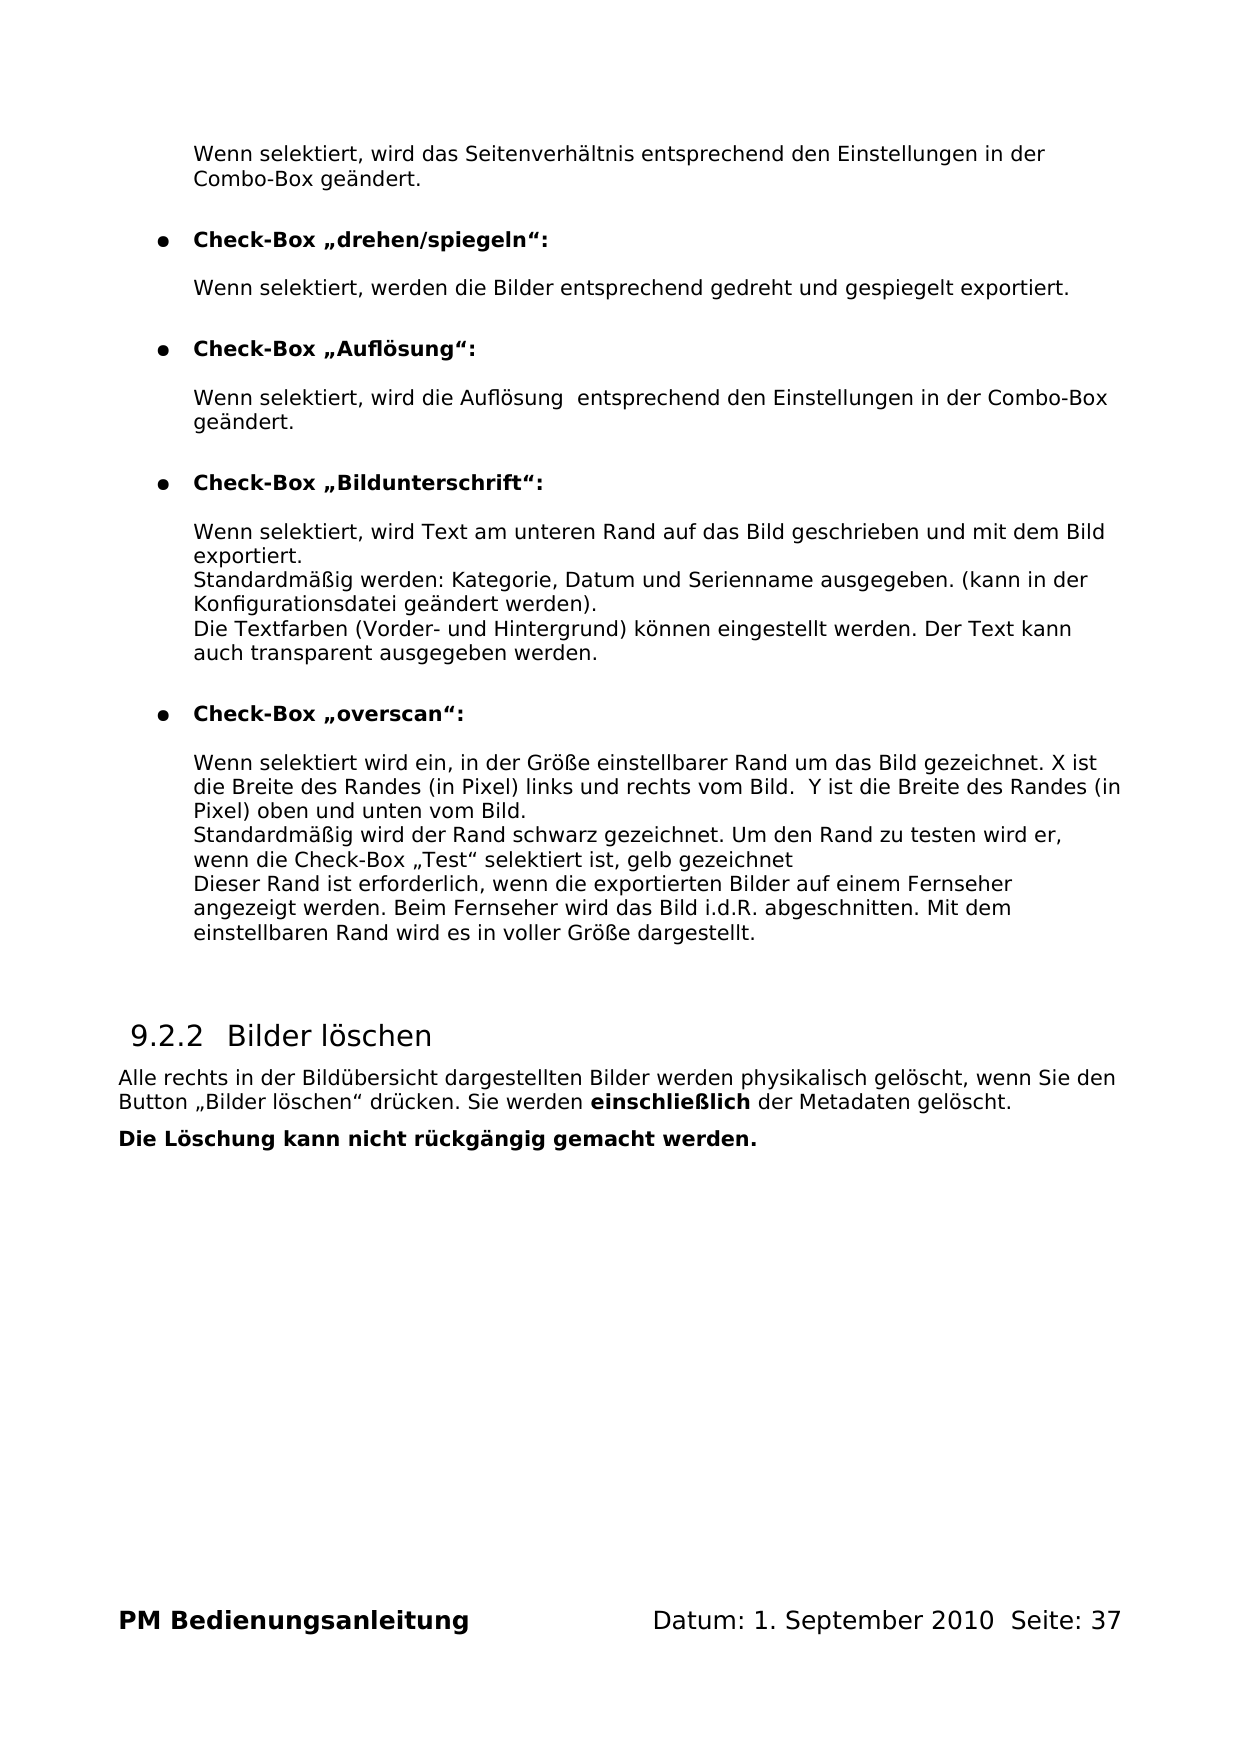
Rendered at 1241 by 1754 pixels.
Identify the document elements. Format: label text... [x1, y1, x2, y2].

list Wenn selektiert, wird das Seitenverhältnis entsprechend den Einstellungen in der Combo-Box geändert. [156, 118, 1122, 215]
list Check-Box „overscan“: Wenn selektiert wird ein, in der Größe einstellbarer Rand um das Bild gezeichnet. X ist die Breite des Randes (in Pixel) links und rechts vom Bild. Y ist die Breite des Randes (in Pixel) oben und unten vom Bild. Standardmäßig wird der Rand schwarz gezeichnet. Um den Rand zu testen wird er, wenn die Check-Box „Test“ selektiert ist, gelb gezeichnet Dieser Rand ist erforderlich, wenn die exportierten Bilder auf einem Fernseher angezeigt werden. Beim Fernseher wird das Bild i.d.R. abgeschnitten. Mit dem einstellbaren Rand wird es in voller Größe dargestellt. [156, 702, 1122, 945]
text Die Löschung kann nicht rückgängig gemacht werden. [118, 1127, 1122, 1151]
subtitle Bilder löschen [130, 1019, 1122, 1053]
list Check-Box „drehen/spiegeln“: Wenn selektiert, werden die Bilder entsprechend gedreht und gespiegelt exportiert. [156, 228, 1122, 325]
list Check-Box „Auflösung“: Wenn selektiert, wird die Auflösung entsprechend den Einstellungen in der Combo-Box geändert. [156, 337, 1122, 459]
text Alle rechts in der Bildübersicht dargestellten Bilder werden physikalisch gelöscht, wenn Sie den Button „Bilder löschen“ drücken. Sie werden einschließlich der Metadaten gelöscht. [118, 1066, 1122, 1114]
list Check-Box „Bildunterschrift“: Wenn selektiert, wird Text am unteren Rand auf das Bild geschrieben und mit dem Bild exportiert. Standardmäßig werden: Kategorie, Datum und Serienname ausgegeben. (kann in der Konfigurationsdatei geändert werden). Die Textfarben (Vorder- und Hintergrund) können eingestellt werden. Der Text kann auch transparent ausgegeben werden. [156, 471, 1122, 689]
